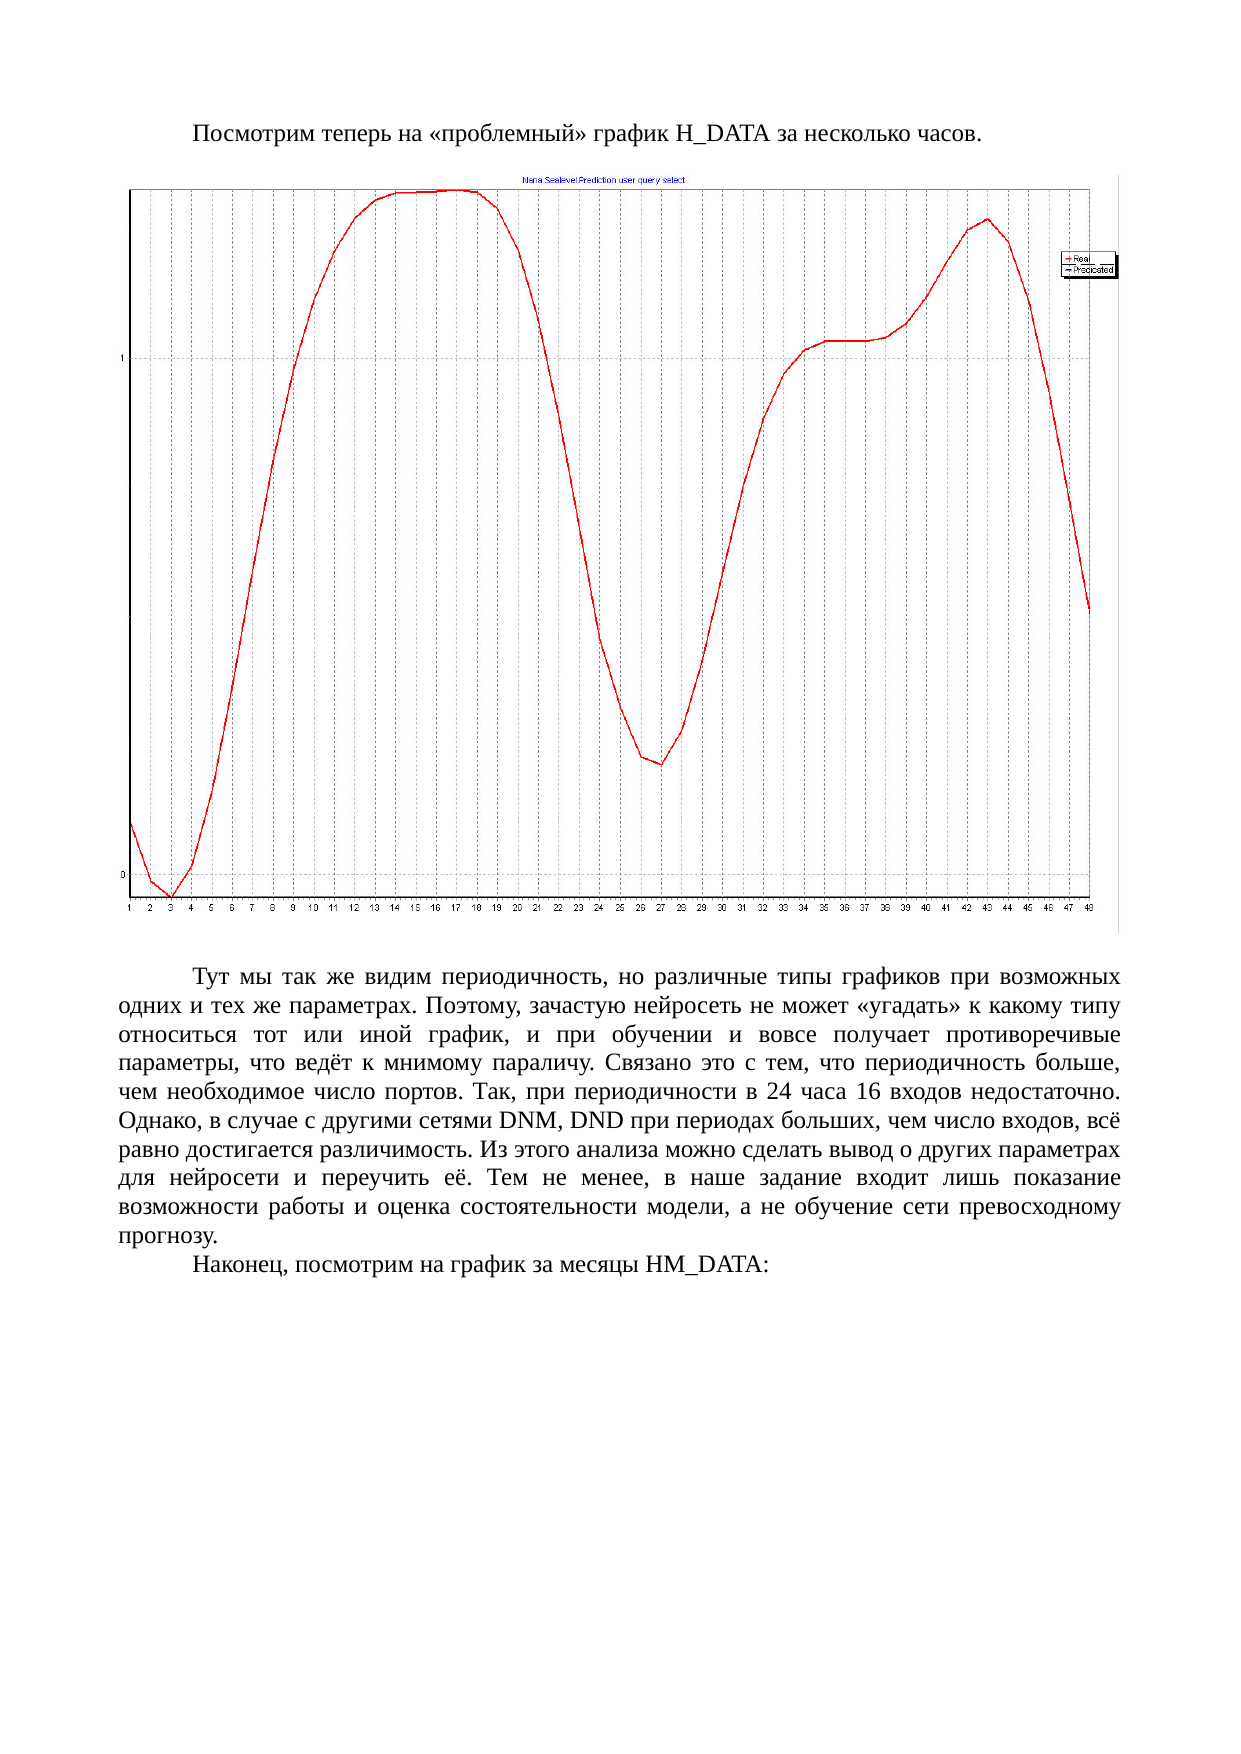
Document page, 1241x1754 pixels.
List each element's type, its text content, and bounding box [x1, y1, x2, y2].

picture [118, 175, 1122, 933]
text Наконец, посмотрим на график за меcяцы HM_DATA: [118, 1249, 1122, 1277]
text Тут мы так же видим периодичность, но различные типы графиков при возможных одних и тех же параметрах. Поэтому, зачастую нейросеть не может «угадать» к какому типу относиться тот или иной график, и при обучении и вовсе получает противоречивые параметры, что ведёт к мнимому параличу. Связано это с тем, что периодичность больше, чем необходимое число портов. Так, при периодичности в 24 часа 16 входов недостаточно. Однако, в случае с другими сетями DNM, DND при периодах больших, чем число входов, всё равно достигается различимость. Из этого анализа можно сделать вывод о других параметрах для нейросети и переучить её. Тем не менее, в наше задание входит лишь показание возможности работы и оценка состоятельности модели, а не обучение сети превосходному прогнозу. [118, 961, 1122, 1249]
text Посмотрим теперь на «проблемный» график H_DATA за несколько часов. [118, 118, 1122, 147]
